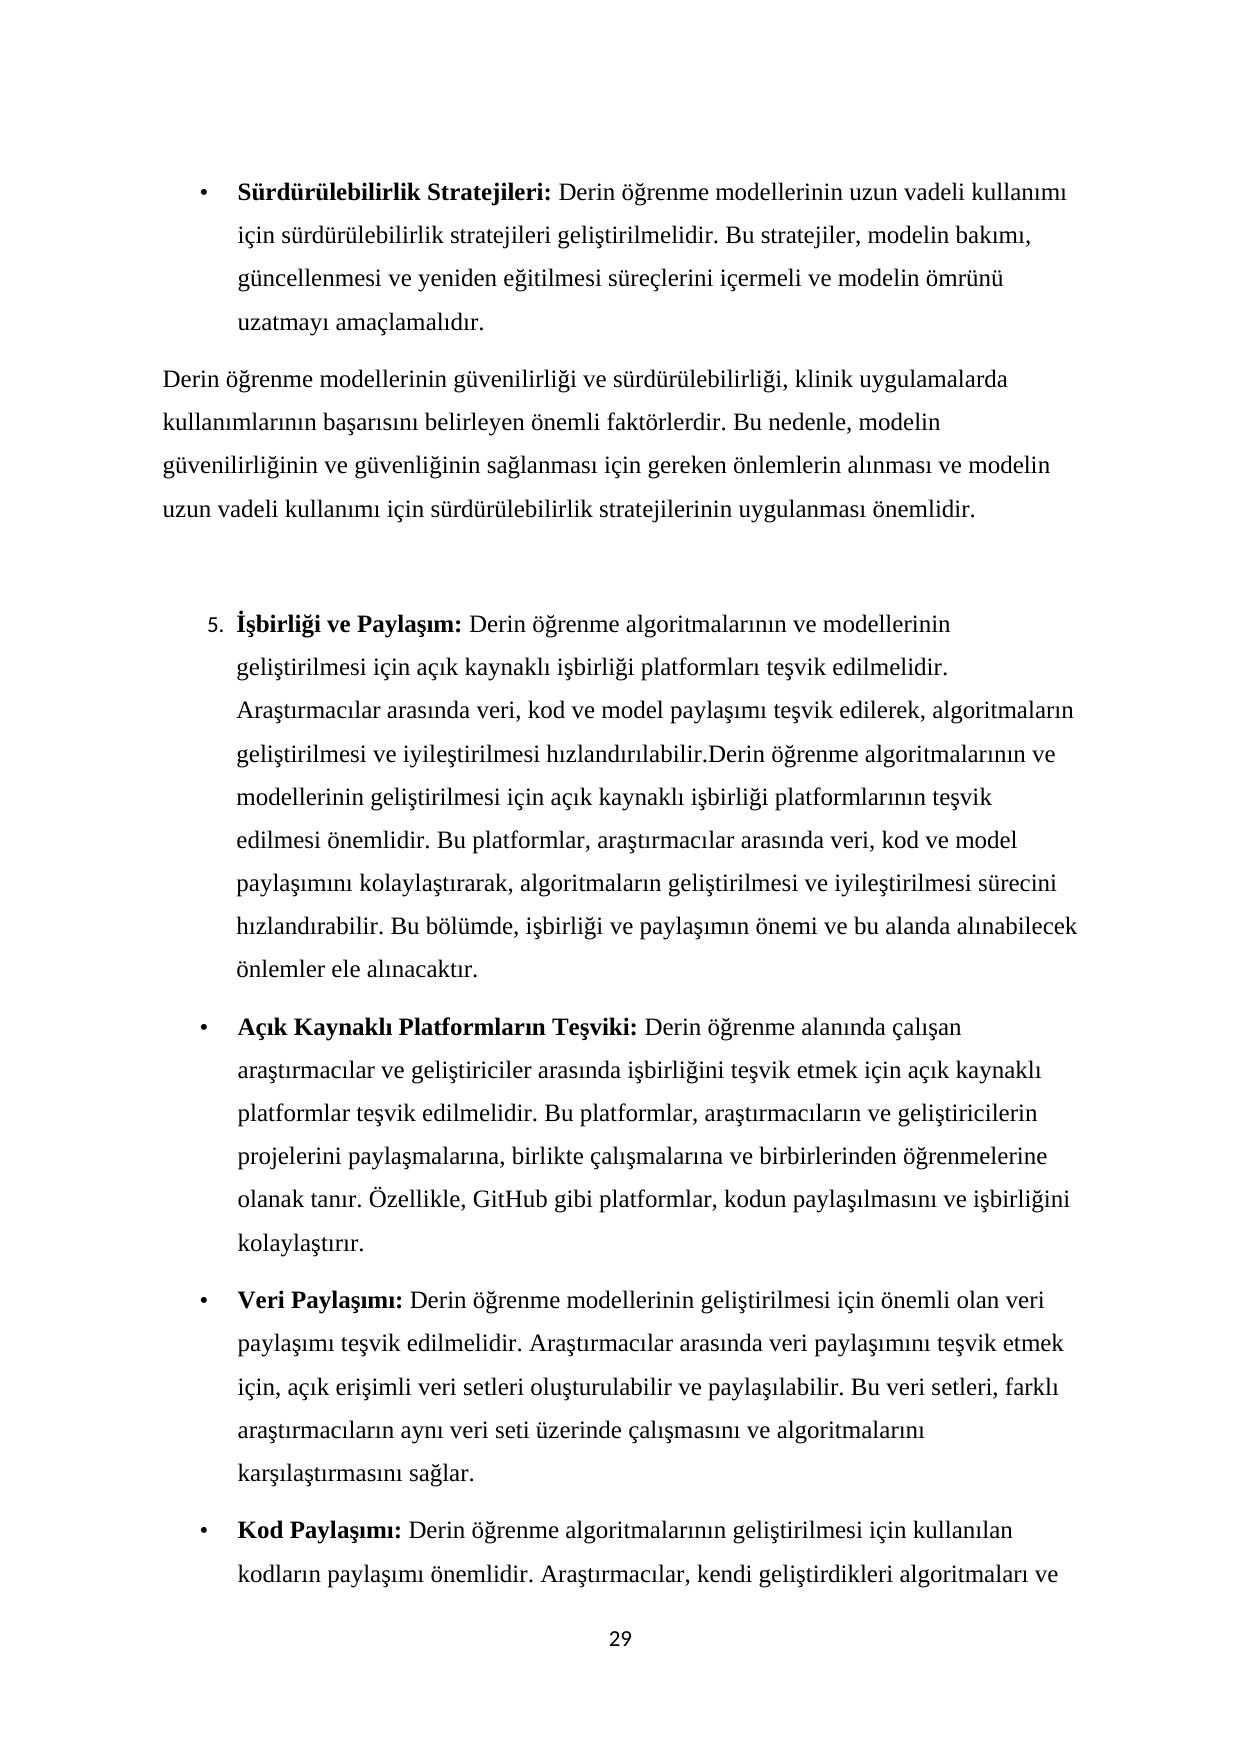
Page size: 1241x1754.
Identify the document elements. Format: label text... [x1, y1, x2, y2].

list Veri Paylaşımı: Derin öğrenme modellerinin geliştirilmesi için önemli olan veri paylaşımı teşvik edilmelidir. Araştırmacılar arasında veri paylaşımını teşvik etmek için, açık erişimli veri setleri oluşturulabilir ve paylaşılabilir. Bu veri setleri, farklı araştırmacıların aynı veri seti üzerinde çalışmasını ve algoritmalarını karşılaştırmasını sağlar. [200, 1285, 1078, 1487]
text Derin öğrenme modellerinin güvenilirliği ve sürdürülebilirliği, klinik uygulamalarda kullanımlarının başarısını belirleyen önemli faktörlerdir. Bu nedenle, modelin güvenilirliğinin ve güvenliğinin sağlanması için gereken önlemlerin alınması ve modelin uzun vadeli kullanımı için sürdürülebilirlik stratejilerinin uygulanması önemlidir. [162, 364, 1078, 522]
list Açık Kaynaklı Platformların Teşviki: Derin öğrenme alanında çalışan araştırmacılar ve geliştiriciler arasında işbirliğini teşvik etmek için açık kaynaklı platformlar teşvik edilmelidir. Bu platformlar, araştırmacıların ve geliştiricilerin projelerini paylaşmalarına, birlikte çalışmalarına ve birbirlerinden öğrenmelerine olanak tanır. Özellikle, GitHub gibi platformlar, kodun paylaşılmasını ve işbirliğini kolaylaştırır. [200, 1012, 1078, 1256]
list Sürdürülebilirlik Stratejileri: Derin öğrenme modellerinin uzun vadeli kullanımı için sürdürülebilirlik stratejileri geliştirilmelidir. Bu stratejiler, modelin bakımı, güncellenmesi ve yeniden eğitilmesi süreçlerini içermeli ve modelin ömrünü uzatmayı amaçlamalıdır. [200, 177, 1078, 335]
list Kod Paylaşımı: Derin öğrenme algoritmalarının geliştirilmesi için kullanılan kodların paylaşımı önemlidir. Araştırmacılar, kendi geliştirdikleri algoritmaları ve [200, 1516, 1078, 1587]
list İşbirliği ve Paylaşım: Derin öğrenme algoritmalarının ve modellerinin geliştirilmesi için açık kaynaklı işbirliği platformları teşvik edilmelidir. Araştırmacılar arasında veri, kod ve model paylaşımı teşvik edilerek, algoritmaların geliştirilmesi ve iyileştirilmesi hızlandırılabilir.Derin öğrenme algoritmalarının ve modellerinin geliştirilmesi için açık kaynaklı işbirliği platformlarının teşvik edilmesi önemlidir. Bu platformlar, araştırmacılar arasında veri, kod ve model paylaşımını kolaylaştırarak, algoritmaların geliştirilmesi ve iyileştirilmesi sürecini hızlandırabilir. Bu bölümde, işbirliği ve paylaşımın önemi ve bu alanda alınabilecek önlemler ele alınacaktır. [207, 609, 1078, 983]
